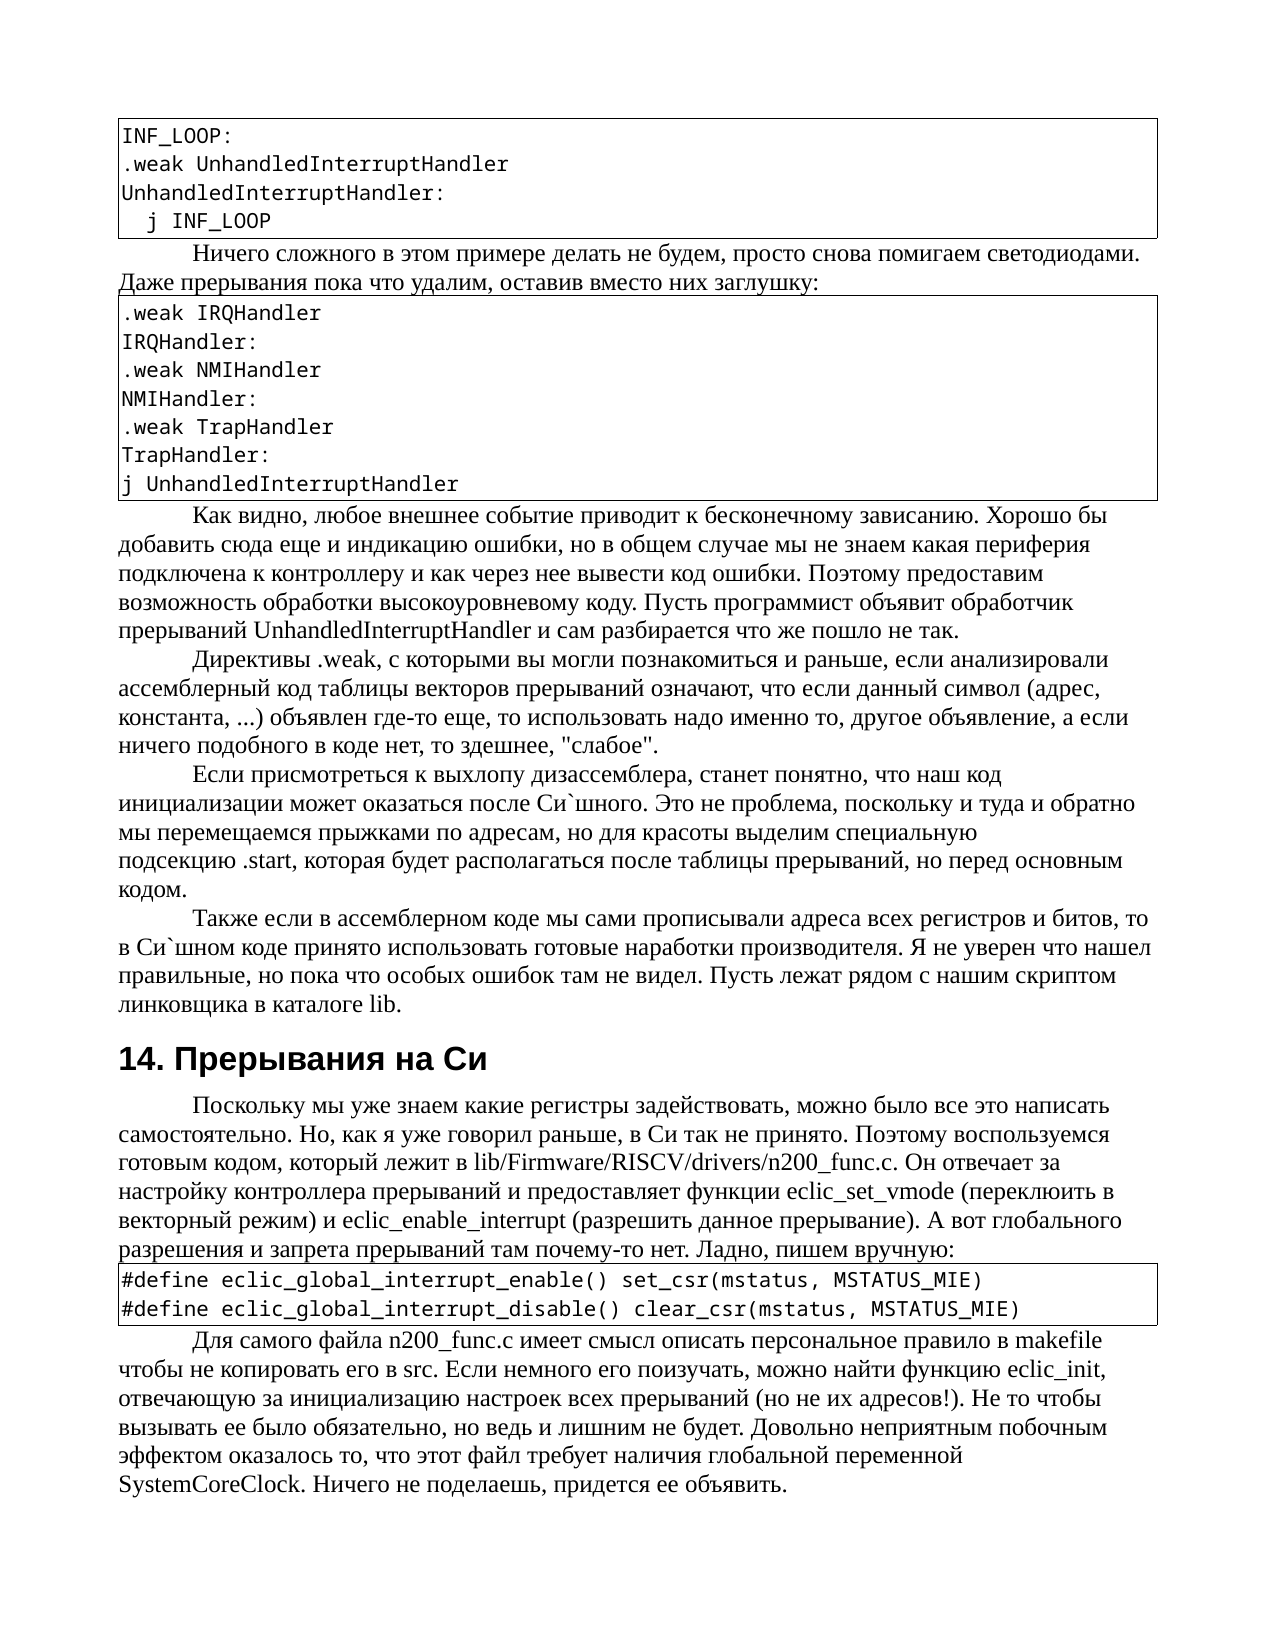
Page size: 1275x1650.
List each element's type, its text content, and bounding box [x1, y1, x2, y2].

text #define eclic_global_interrupt_disable() clear_csr(mstatus, MSTATUS_MIE) [119, 1291, 1157, 1325]
text NMIHandler: [119, 381, 1157, 409]
text .weak TrapHandler [119, 409, 1157, 438]
text Поскольку мы уже знаем какие регистры задействовать, можно было все это написать самостоятельно. Но, как я уже говорил раньше, в Си так не принято. Поэтому воспользуемся готовым кодом, который лежит в lib/Firmware/RISCV/drivers/n200_func.c. Он отвечает за настройку контроллера прерываний и предоставляет функции eclic_set_vmode (переклюить в векторный режим) и eclic_enable_interrupt (разрешить данное прерывание). А вот глобального разрешения и запрета прерываний там почему-то нет. Ладно, пишем вручную: [118, 1090, 1157, 1262]
text TrapHandler: [119, 438, 1157, 466]
text j UnhandledInterruptHandler [119, 466, 1157, 500]
text IRQHandler: [119, 324, 1157, 352]
text Директивы .weak, с которыми вы могли познакомиться и раньше, если анализировали ассемблерный код таблицы векторов прерываний означают, что если данный символ (адрес, константа, ...) объявлен где-то еще, то использовать надо именно то, другое объявление, а если ничего подобного в коде нет, то здешнее, "слабое". [118, 644, 1157, 759]
text Для самого файла n200_func.c имеет смысл описать персональное правило в makefile чтобы не копировать его в src. Если немного его поизучать, можно найти функцию eclic_init, отвечающую за инициализацию настроек всех прерываний (но не их адресов!). Не то чтобы вызывать ее было обязательно, но ведь и лишним не будет. Довольно неприятным побочным эффектом оказалось то, что этот файл требует наличия глобальной переменной SystemCoreClock. Ничего не поделаешь, придется ее объявить. [118, 1326, 1157, 1498]
text Также если в ассемблерном коде мы сами прописывали адреса всех регистров и битов, то в Си`шном коде принято использовать готовые наработки производителя. Я не уверен что нашел правильные, но пока что особых ошибок там не видел. Пусть лежат рядом с нашим скриптом линковщика в каталоге lib. [118, 903, 1157, 1018]
text Как видно, любое внешнее событие приводит к бесконечному зависанию. Хорошо бы добавить сюда еще и индикацию ошибки, но в общем случае мы не знаем какая периферия подключена к контроллеру и как через нее вывести код ошибки. Поэтому предоставим возможность обработки высокоуровневому коду. Пусть программист объявит обработчик прерываний UnhandledInterruptHandler и сам разбирается что же пошло не так. [118, 501, 1157, 644]
text .weak UnhandledInterruptHandler [119, 147, 1157, 175]
subtitle 14. Прерывания на Си [118, 1039, 1157, 1077]
text UnhandledInterruptHandler: [119, 175, 1157, 203]
text Ничего сложного в этом примере делать не будем, просто снова помигаем светодиодами. Даже прерывания пока что удалим, оставив вместо них заглушку: [118, 239, 1157, 295]
text j INF_LOOP [119, 203, 1157, 238]
text INF_LOOP: [119, 119, 1157, 147]
text .weak NMIHandler [119, 352, 1157, 381]
text .weak IRQHandler [119, 296, 1157, 324]
text Если присмотреться к выхлопу дизассемблера, станет понятно, что наш код инициализации может оказаться после Си`шного. Это не проблема, поскольку и туда и обратно мы перемещаемся прыжками по адресам, но для красоты выделим специальную подсекцию .start, которая будет располагаться после таблицы прерываний, но перед основным кодом. [118, 759, 1157, 903]
text #define eclic_global_interrupt_enable() set_csr(mstatus, MSTATUS_MIE) [119, 1264, 1157, 1291]
